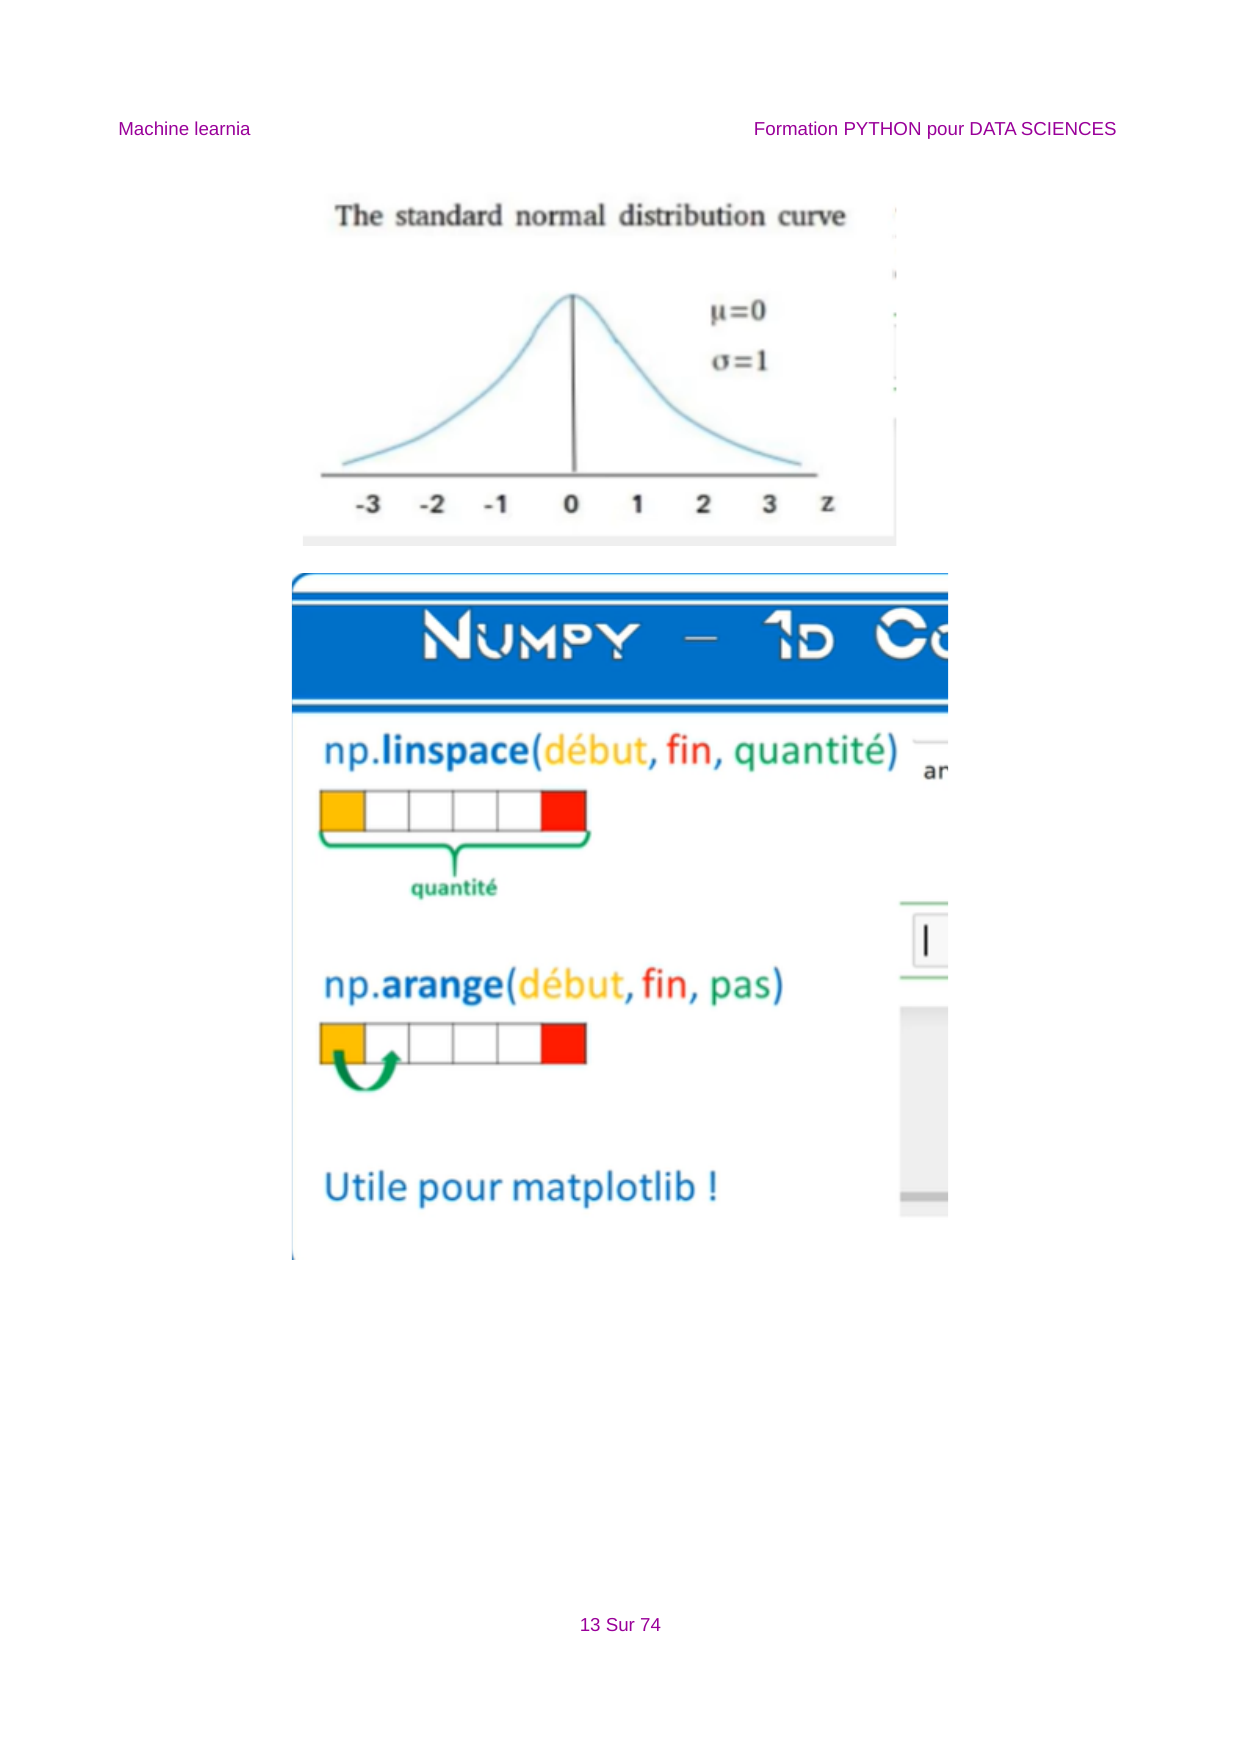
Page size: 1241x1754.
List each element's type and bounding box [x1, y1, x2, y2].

picture [302, 192, 897, 546]
picture [291, 573, 949, 1260]
